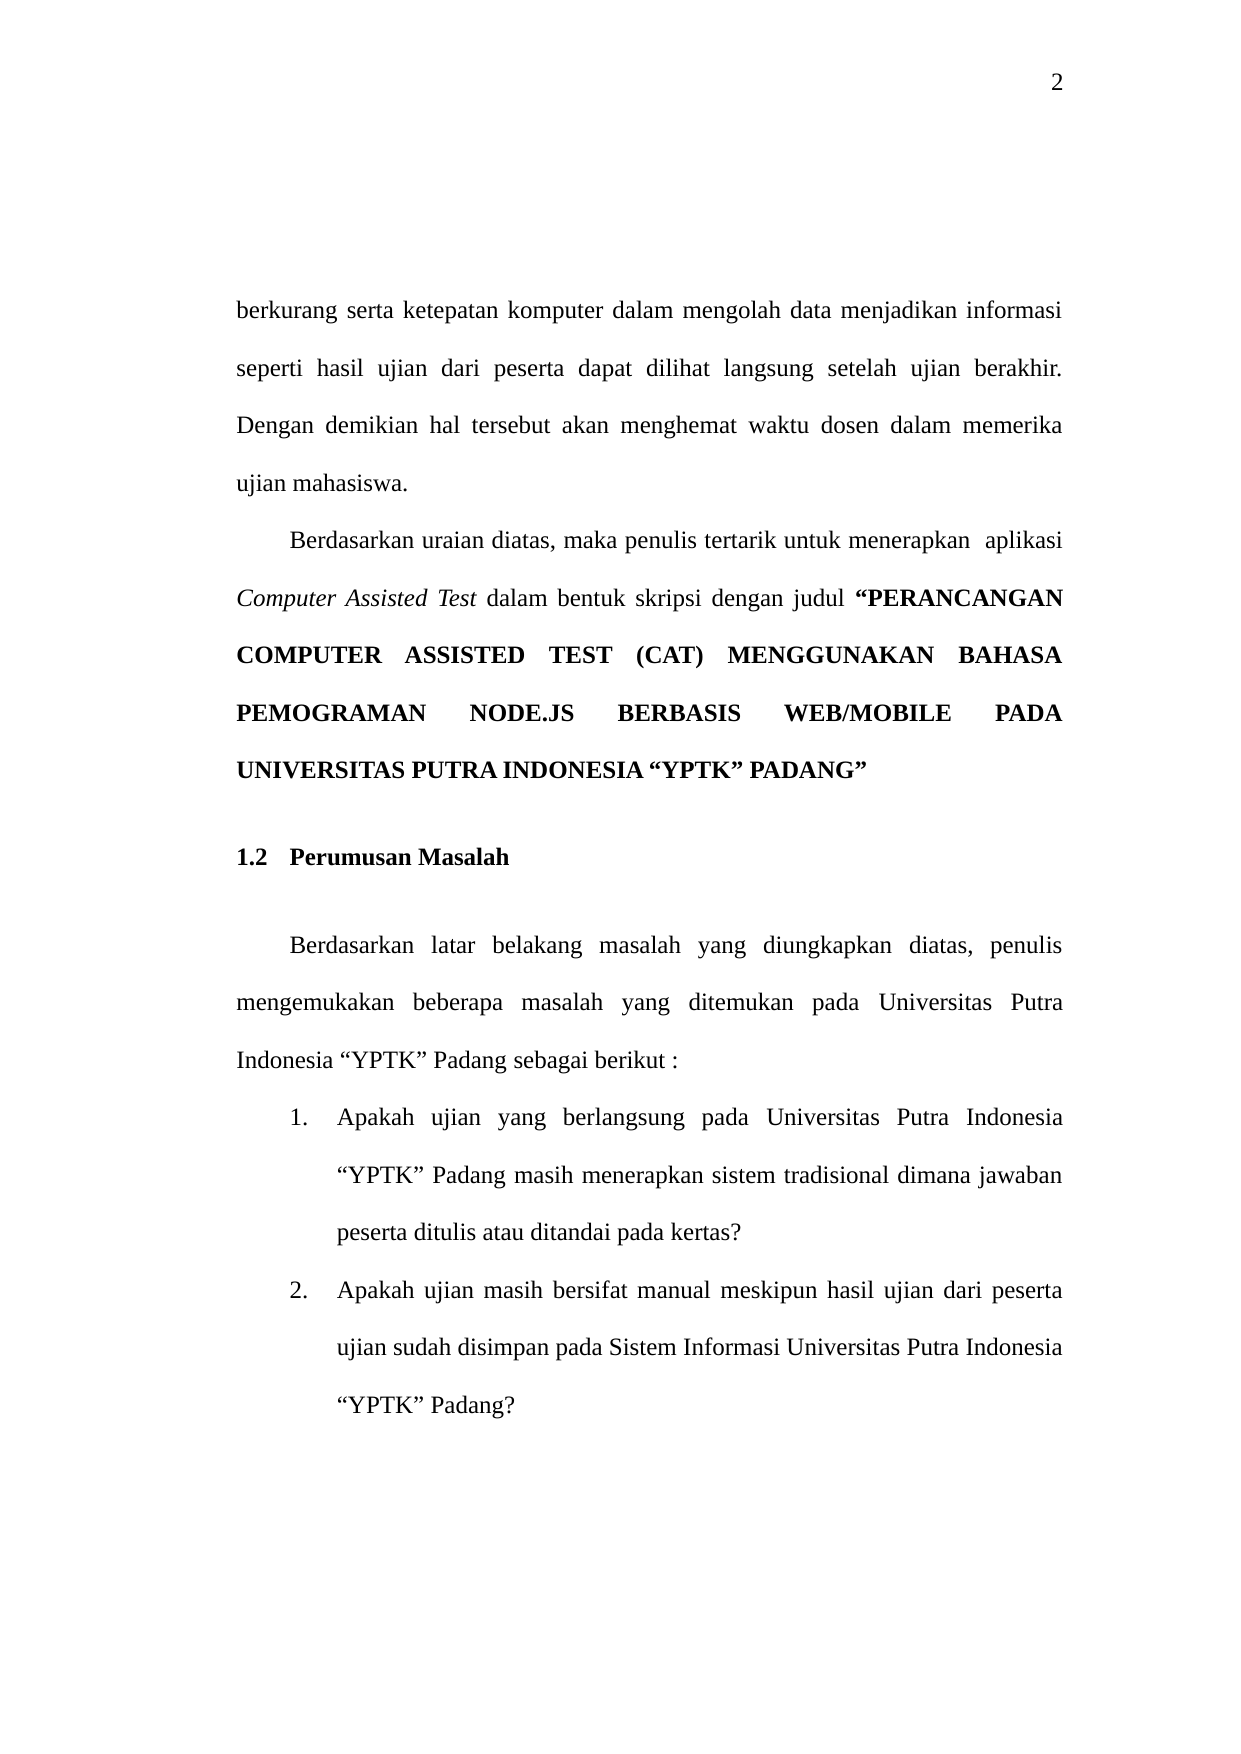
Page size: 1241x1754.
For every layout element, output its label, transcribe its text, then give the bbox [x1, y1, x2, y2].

text Berdasarkan latar belakang masalah yang diungkapkan diatas, penulis mengemukakan beberapa masalah yang ditemukan pada Universitas Putra Indonesia “YPTK” Padang sebagai berikut : [236, 930, 1063, 1073]
text Berdasarkan uraian diatas, maka penulis tertarik untuk menerapkan aplikasi Computer Assisted Test dalam bentuk skripsi dengan judul “PERANCANGAN COMPUTER ASSISTED TEST (CAT) MENGGUNAKAN BAHASA PEMOGRAMAN NODE.JS BERBASIS WEB/MOBILE PADA UNIVERSITAS PUTRA INDONESIA “YPTK” PADANG” [236, 525, 1063, 784]
text berkurang serta ketepatan komputer dalam mengolah data menjadikan informasi seperti hasil ujian dari peserta dapat dilihat langsung setelah ujian berakhir. Dengan demikian hal tersebut akan menghemat waktu dosen dalam memerika ujian mahasiswa. [236, 295, 1063, 497]
list Apakah ujian yang berlangsung pada Universitas Putra Indonesia “YPTK” Padang masih menerapkan sistem tradisional dimana jawaban peserta ditulis atau ditandai pada kertas? [289, 1102, 1063, 1246]
list Apakah ujian masih bersifat manual meskipun hasil ujian dari peserta ujian sudah disimpan pada Sistem Informasi Universitas Putra Indonesia “YPTK” Padang? [289, 1275, 1063, 1418]
subtitle 1.2 Perumusan Masalah [236, 842, 1063, 871]
